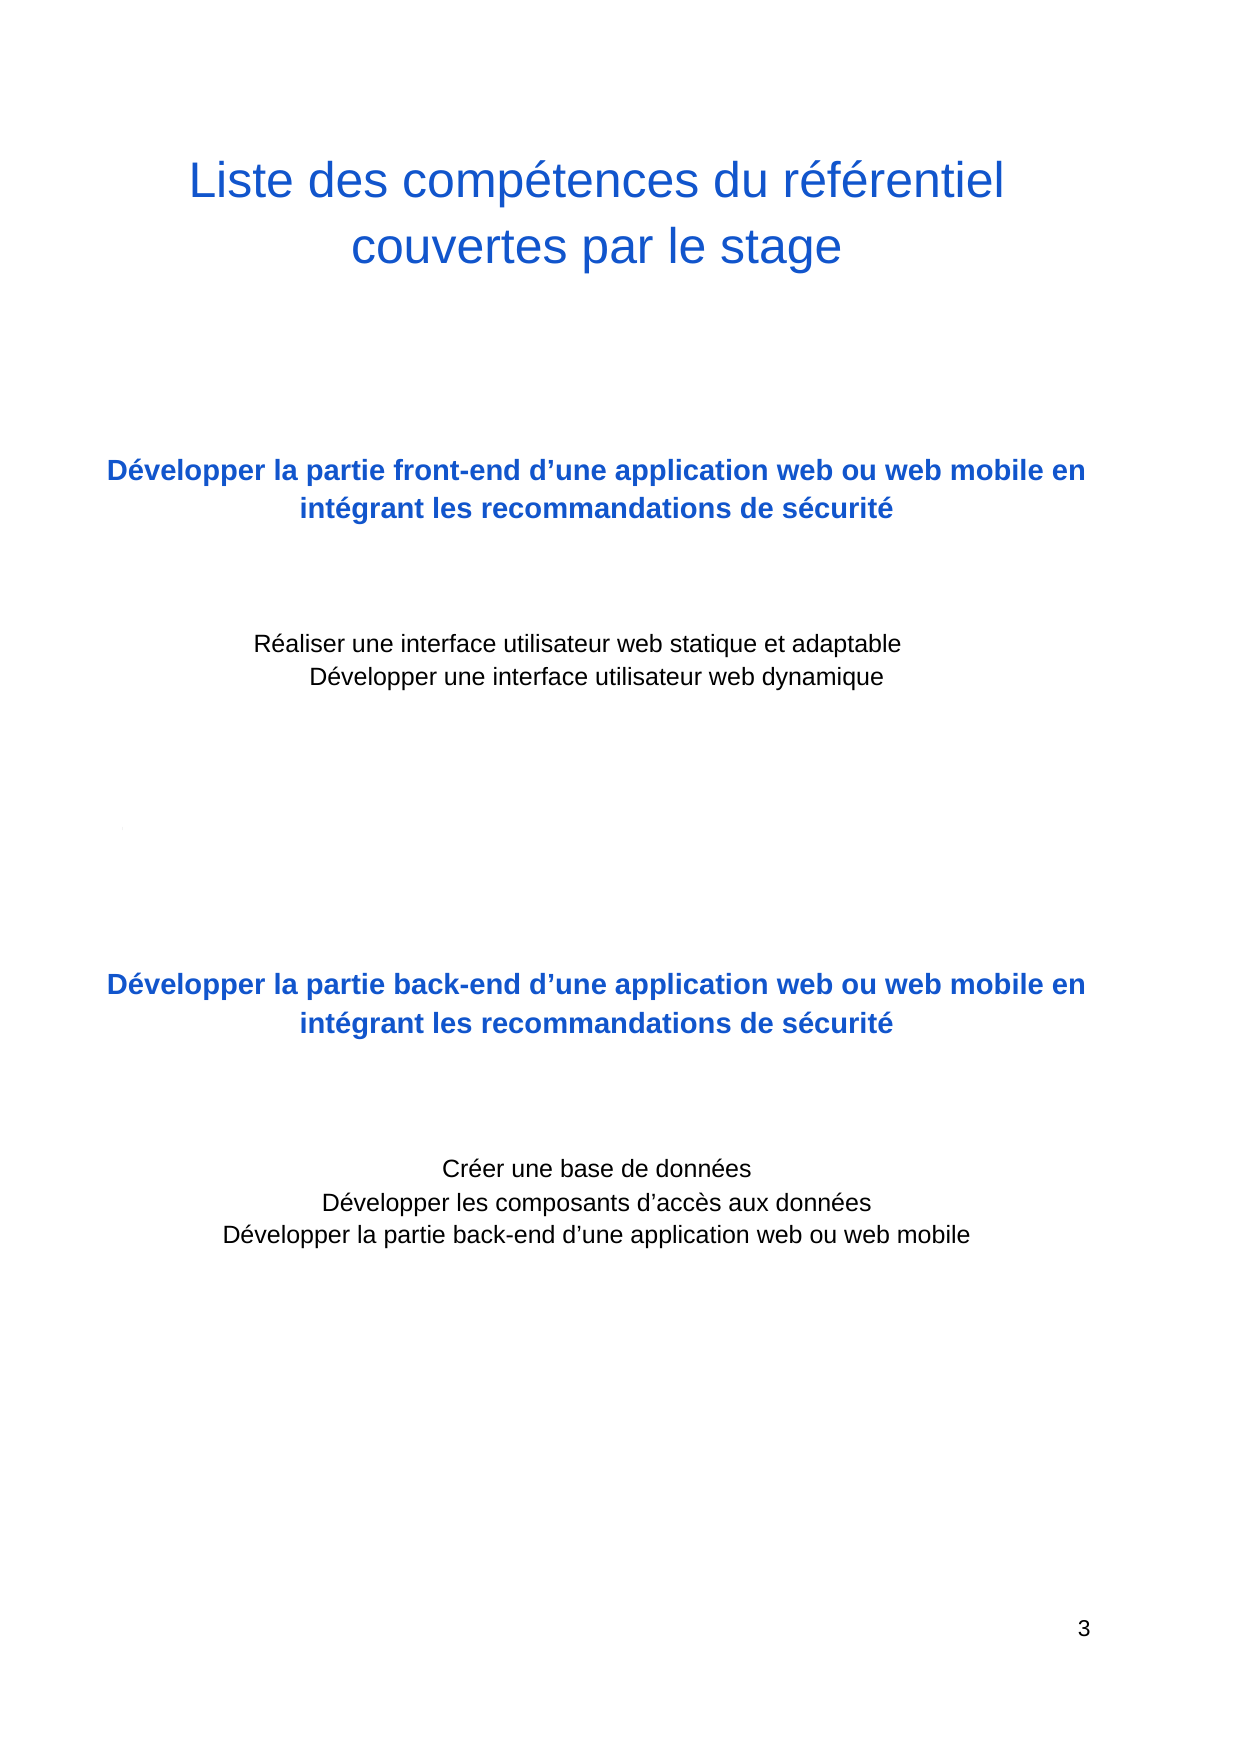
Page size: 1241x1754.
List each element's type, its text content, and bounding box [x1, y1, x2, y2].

text Développer une interface utilisateur web dynamique [103, 662, 1090, 691]
text Liste des compétences du référentiel couvertes par le stage [103, 150, 1090, 273]
text Développer la partie front-end d’une application web ou web mobile en intégrant les recommandations de sécurité [103, 453, 1090, 525]
text Créer une base de données [103, 1154, 1090, 1183]
text Réaliser une interface utilisateur web statique et adaptable [253, 629, 1090, 658]
text Développer la partie back-end d’une application web ou web mobile en [103, 967, 1090, 1001]
text Développer les composants d’accès aux données [103, 1187, 1090, 1216]
text intégrant les recommandations de sécurité [103, 1006, 1090, 1039]
text Développer la partie back-end d’une application web ou web mobile [103, 1221, 1090, 1249]
